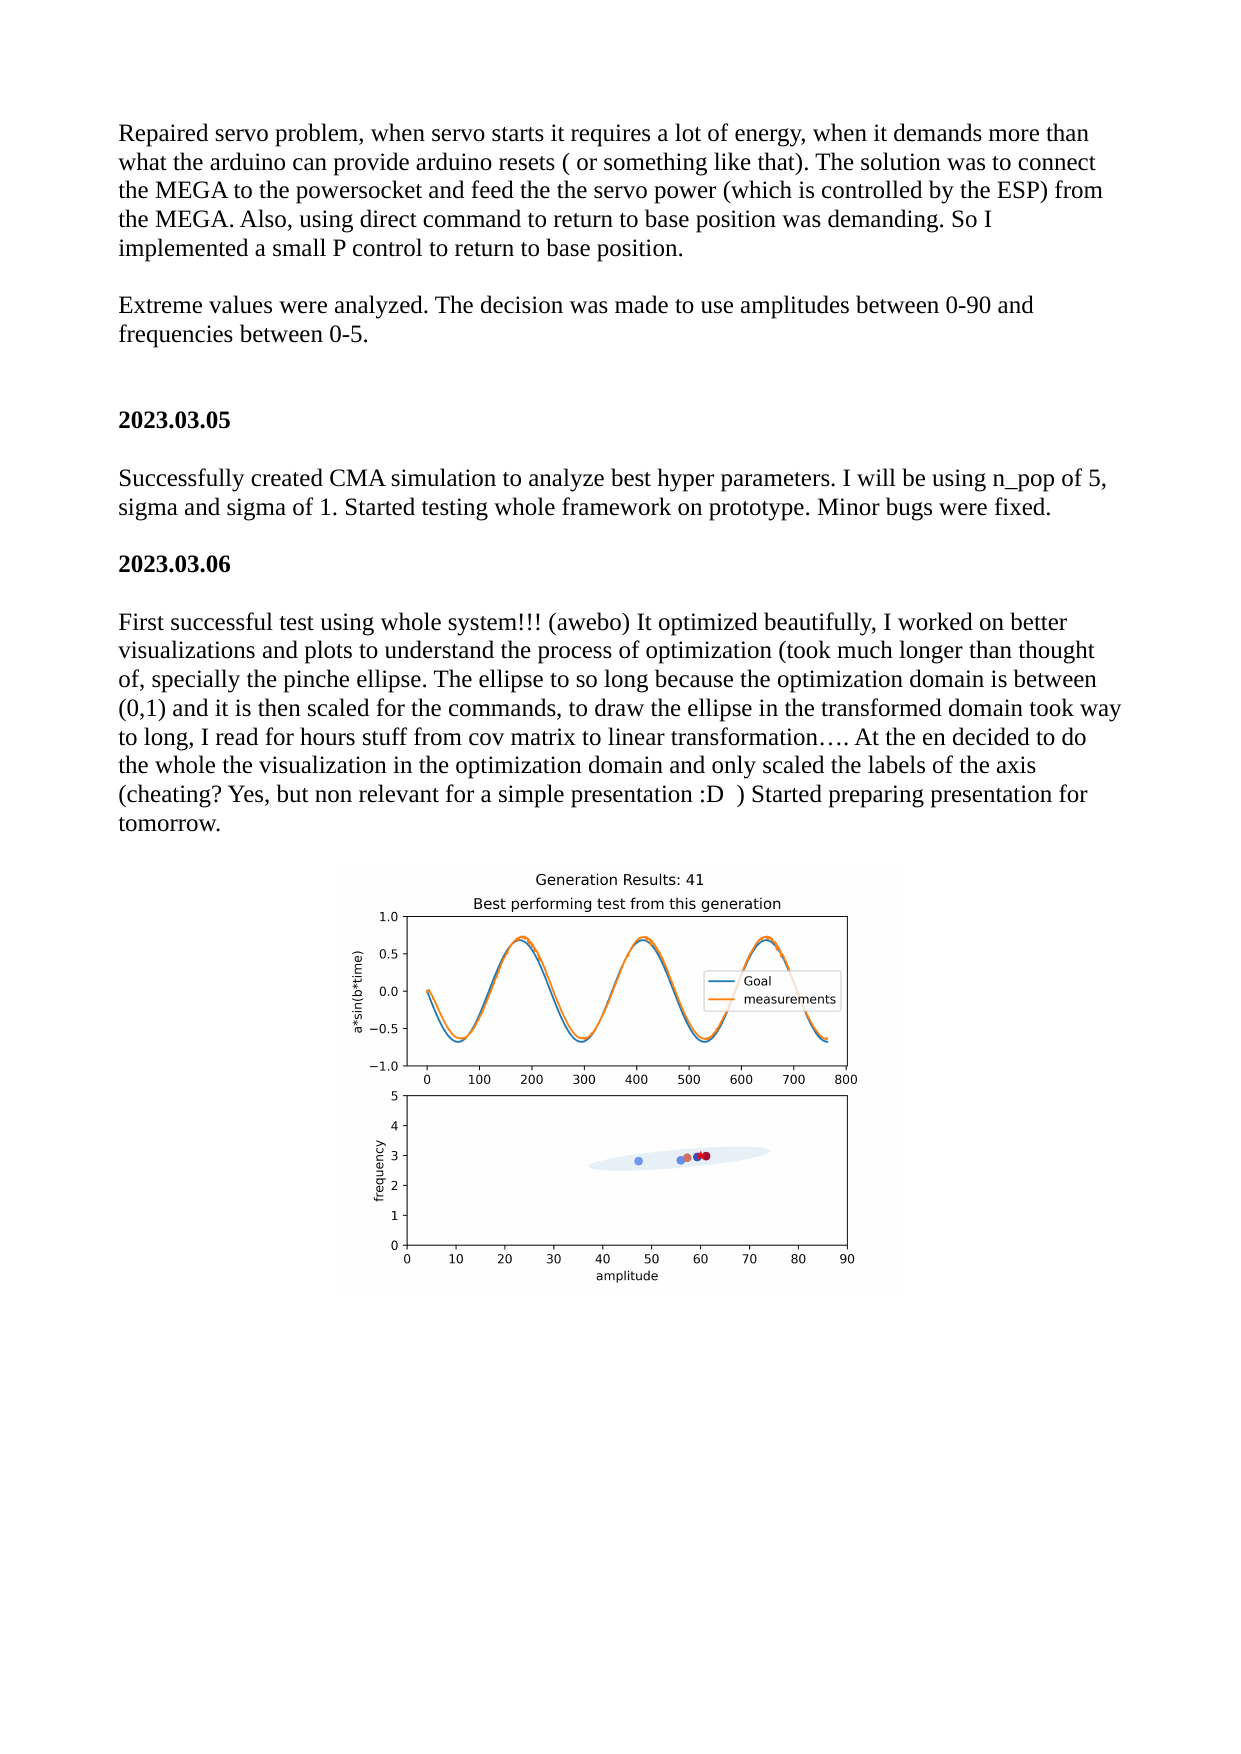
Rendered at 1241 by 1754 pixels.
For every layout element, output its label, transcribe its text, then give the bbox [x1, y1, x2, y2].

text 2023.03.05 [118, 406, 1122, 434]
text Successfully created CMA simulation to analyze best hyper parameters. I will be using n_pop of 5, sigma and sigma of 1. Started testing whole framework on prototype. Minor bugs were fixed. [118, 463, 1122, 521]
picture [336, 865, 904, 1292]
text First successful test using whole system!!! (awebo) It optimized beautifully, I worked on better visualizations and plots to understand the process of optimization (took much longer than thought of, specially the pinche ellipse. The ellipse to so long because the optimization domain is between (0,1) and it is then scaled for the commands, to draw the ellipse in the transformed domain took way to long, I read for hours stuff from cov matrix to linear transformation…. At the en decided to do the whole the visualization in the optimization domain and only scaled the labels of the axis (cheating? Yes, but non relevant for a simple presentation :D ) Started preparing presentation for tomorrow. [118, 607, 1122, 837]
text Extreme values were analyzed. The decision was made to use amplitudes between 0-90 and frequencies between 0-5. [118, 291, 1122, 348]
text Repaired servo problem, when servo starts it requires a lot of energy, when it demands more than what the arduino can provide arduino resets ( or something like that). The solution was to connect the MEGA to the powersocket and feed the the servo power (which is controlled by the ESP) from the MEGA. Also, using direct command to return to base position was demanding. So I implemented a small P control to return to base position. [118, 118, 1122, 262]
text 2023.03.06 [118, 549, 1122, 578]
